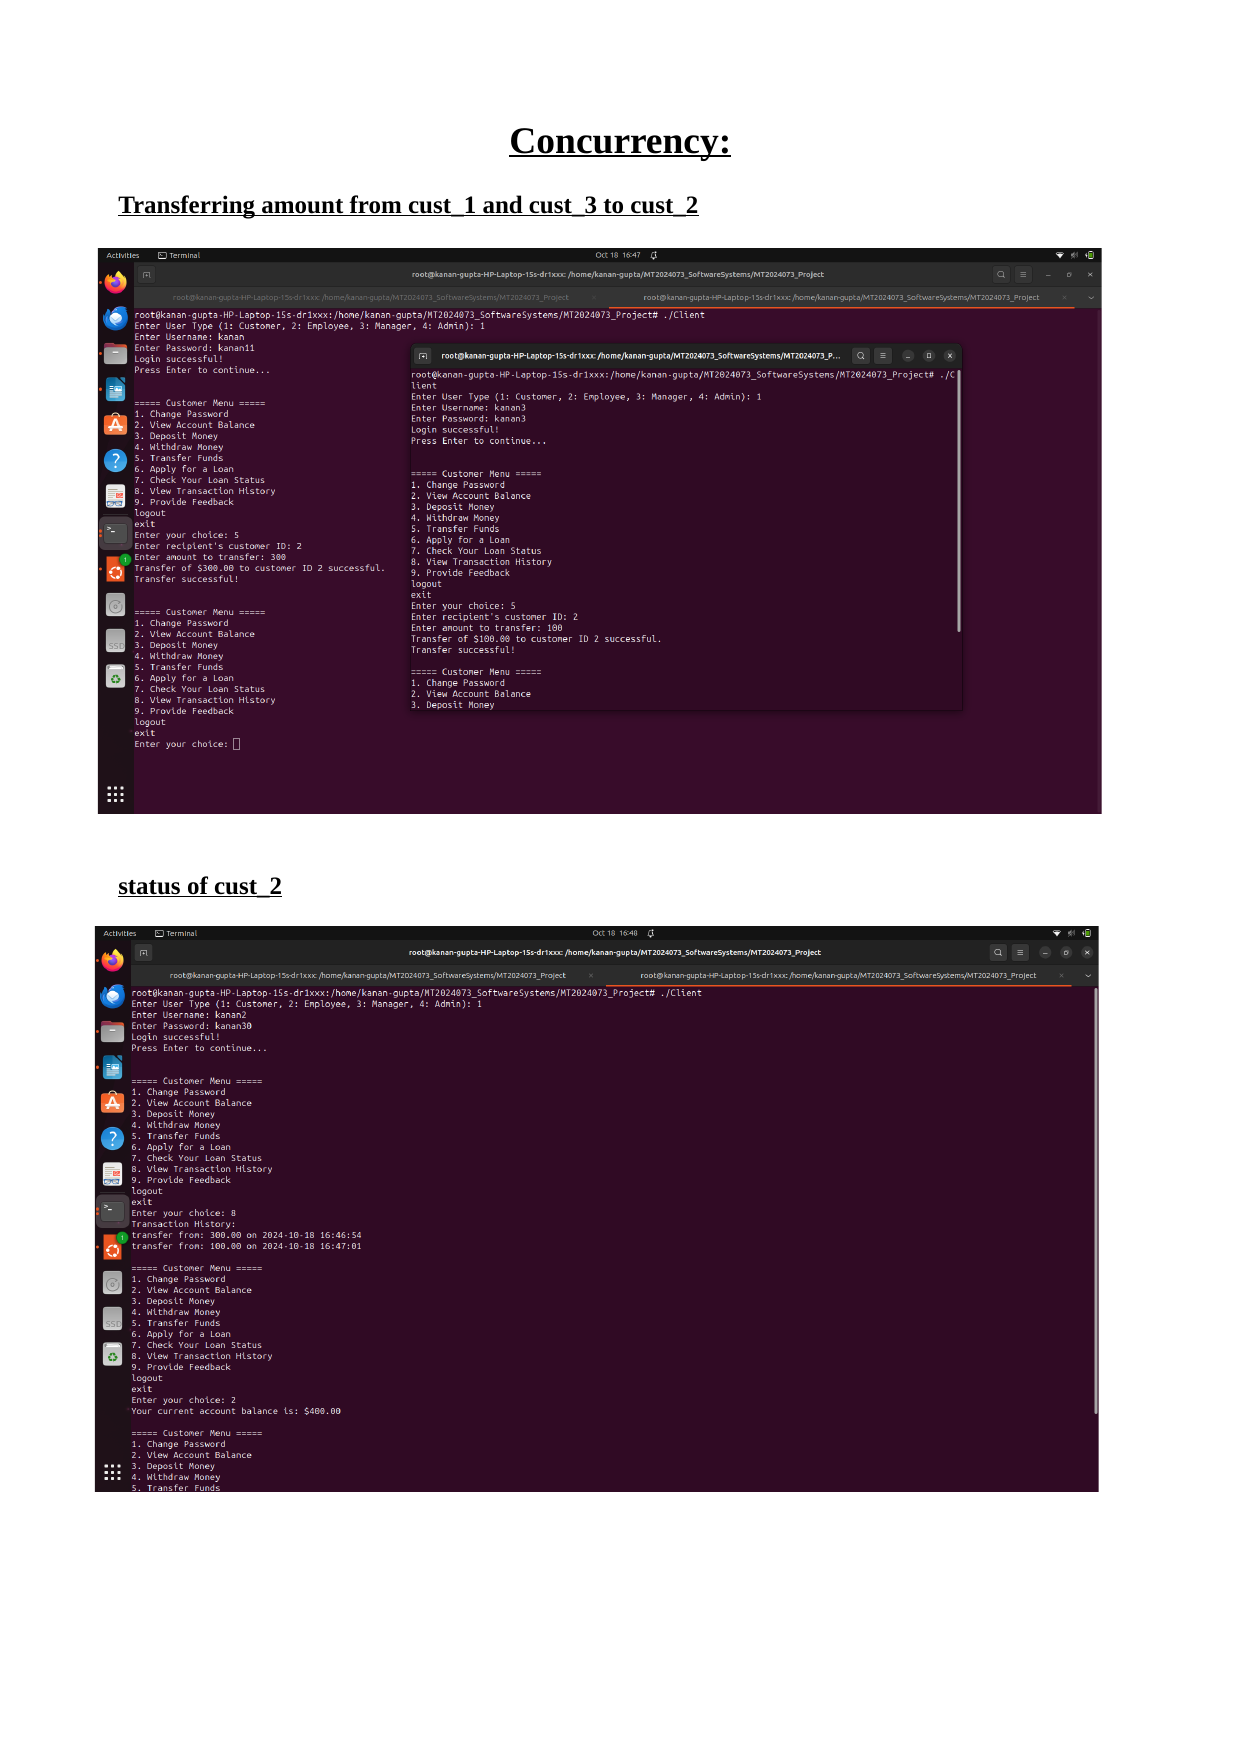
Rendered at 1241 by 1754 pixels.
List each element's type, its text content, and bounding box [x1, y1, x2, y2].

text Transferring amount from cust_1 and cust_3 to cust_2 [118, 190, 1122, 219]
text status of cust_2 [118, 247, 1122, 1549]
picture [94, 926, 1099, 1492]
text Concurrency: [118, 118, 1122, 161]
picture [97, 248, 1102, 814]
